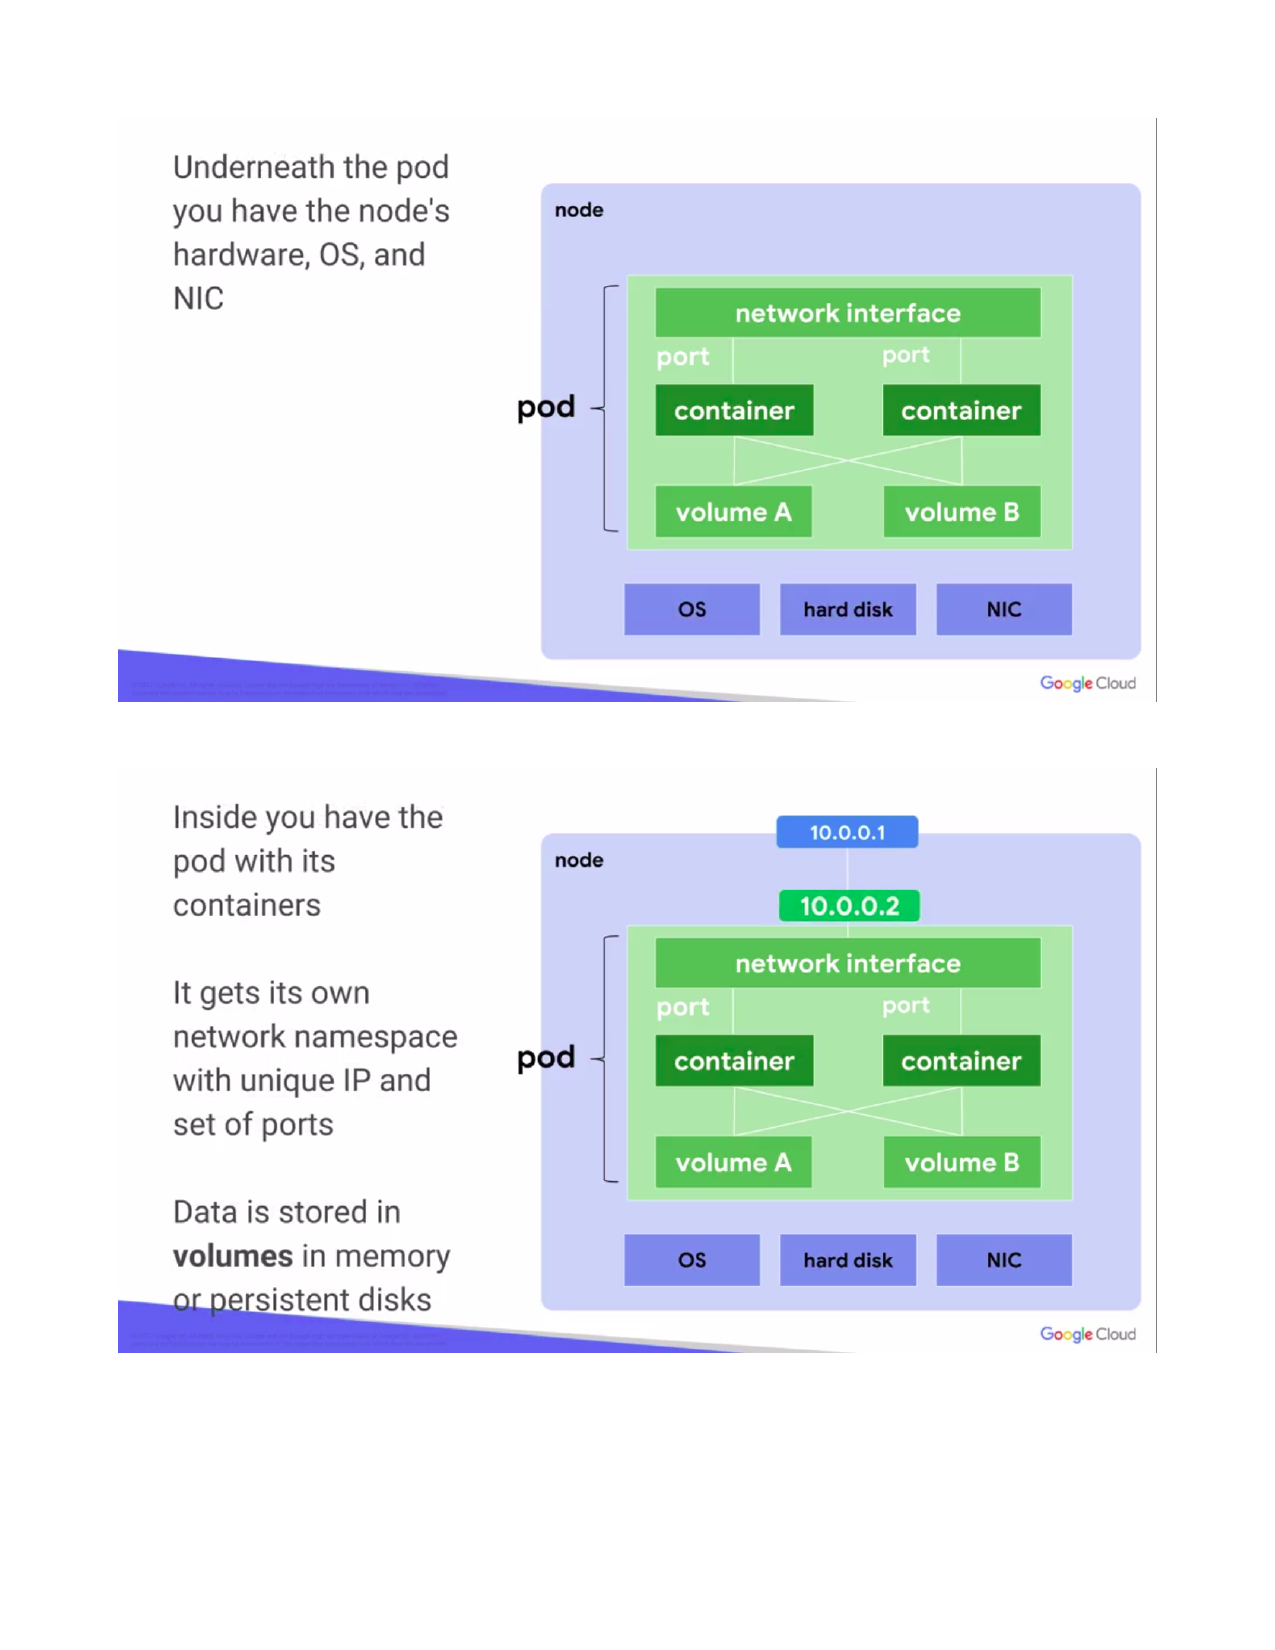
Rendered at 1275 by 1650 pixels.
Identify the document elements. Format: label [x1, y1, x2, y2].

picture [118, 768, 1157, 1353]
picture [118, 118, 1157, 702]
